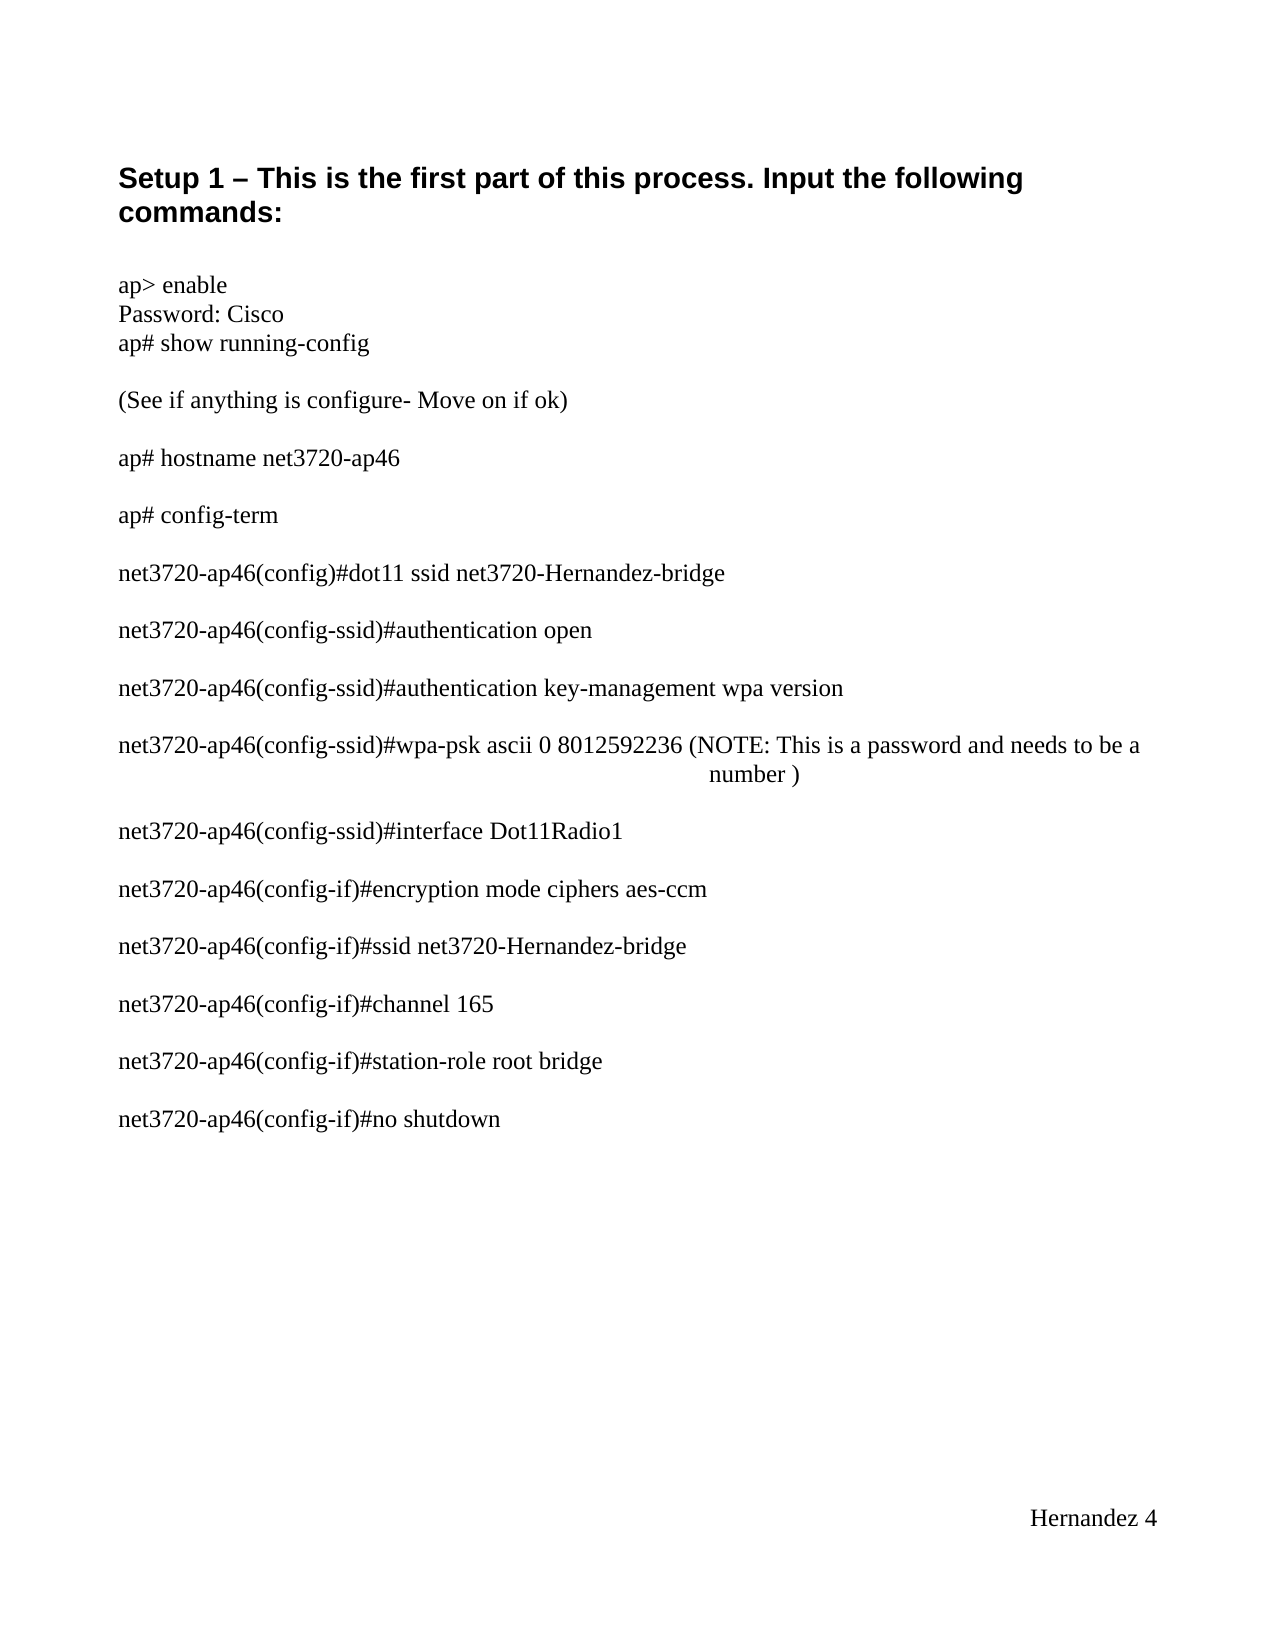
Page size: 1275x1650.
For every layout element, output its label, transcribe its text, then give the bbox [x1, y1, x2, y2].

text net3720-ap46(config-if)#no shutdown [118, 1104, 1157, 1133]
text ap# show running-config [118, 328, 1157, 356]
text net3720-ap46(config-ssid)#authentication key-management wpa version [118, 673, 1157, 701]
text net3720-ap46(config-if)#channel 165 [118, 989, 1157, 1018]
text net3720-ap46(config-if)#station-role root bridge [118, 1046, 1157, 1075]
subtitle Setup 1 – This is the first part of this process. Input the following commands: [118, 161, 1157, 229]
text ap# hostname net3720-ap46 [118, 443, 1157, 471]
text ap> enable [118, 270, 1157, 299]
text net3720-ap46(config)#dot11 ssid net3720-Hernandez-bridge [118, 558, 1157, 586]
text net3720-ap46(config-ssid)#wpa-psk ascii 0 8012592236 (NOTE: This is a password and needs to be a number ) [118, 730, 1157, 788]
text net3720-ap46(config-if)#encryption mode ciphers aes-ccm [118, 874, 1157, 903]
text ap# config-term [118, 500, 1157, 529]
text Password: Cisco [118, 299, 1157, 328]
text net3720-ap46(config-ssid)#interface Dot11Radio1 [118, 816, 1157, 845]
text (See if anything is configure- Move on if ok) [118, 385, 1157, 414]
text net3720-ap46(config-if)#ssid net3720-Hernandez-bridge [118, 931, 1157, 960]
text net3720-ap46(config-ssid)#authentication open [118, 615, 1157, 644]
